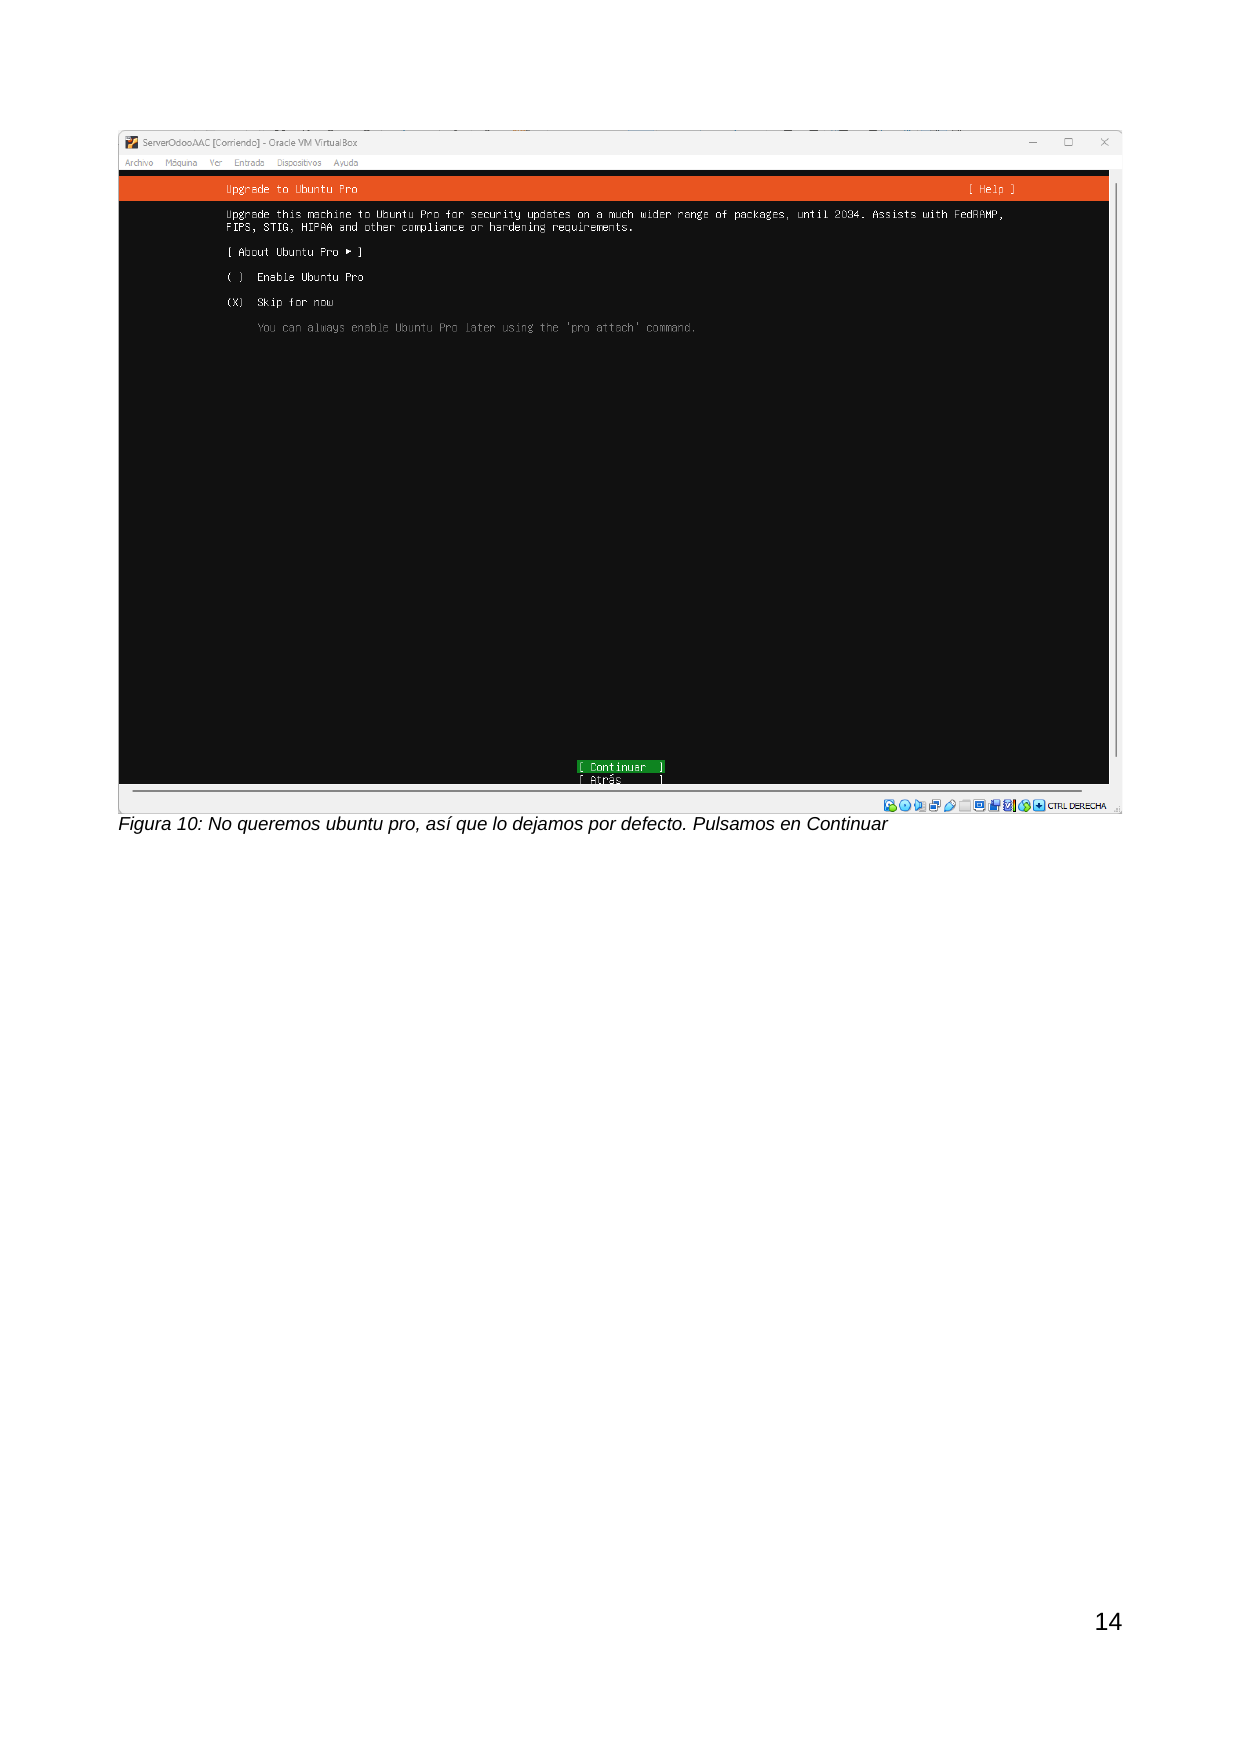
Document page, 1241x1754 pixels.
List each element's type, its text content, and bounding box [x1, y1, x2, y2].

text Figura 10: No queremos ubuntu pro, así que lo dejamos por defecto. Pulsamos en Continuar [118, 814, 1122, 835]
picture [118, 130, 1123, 814]
